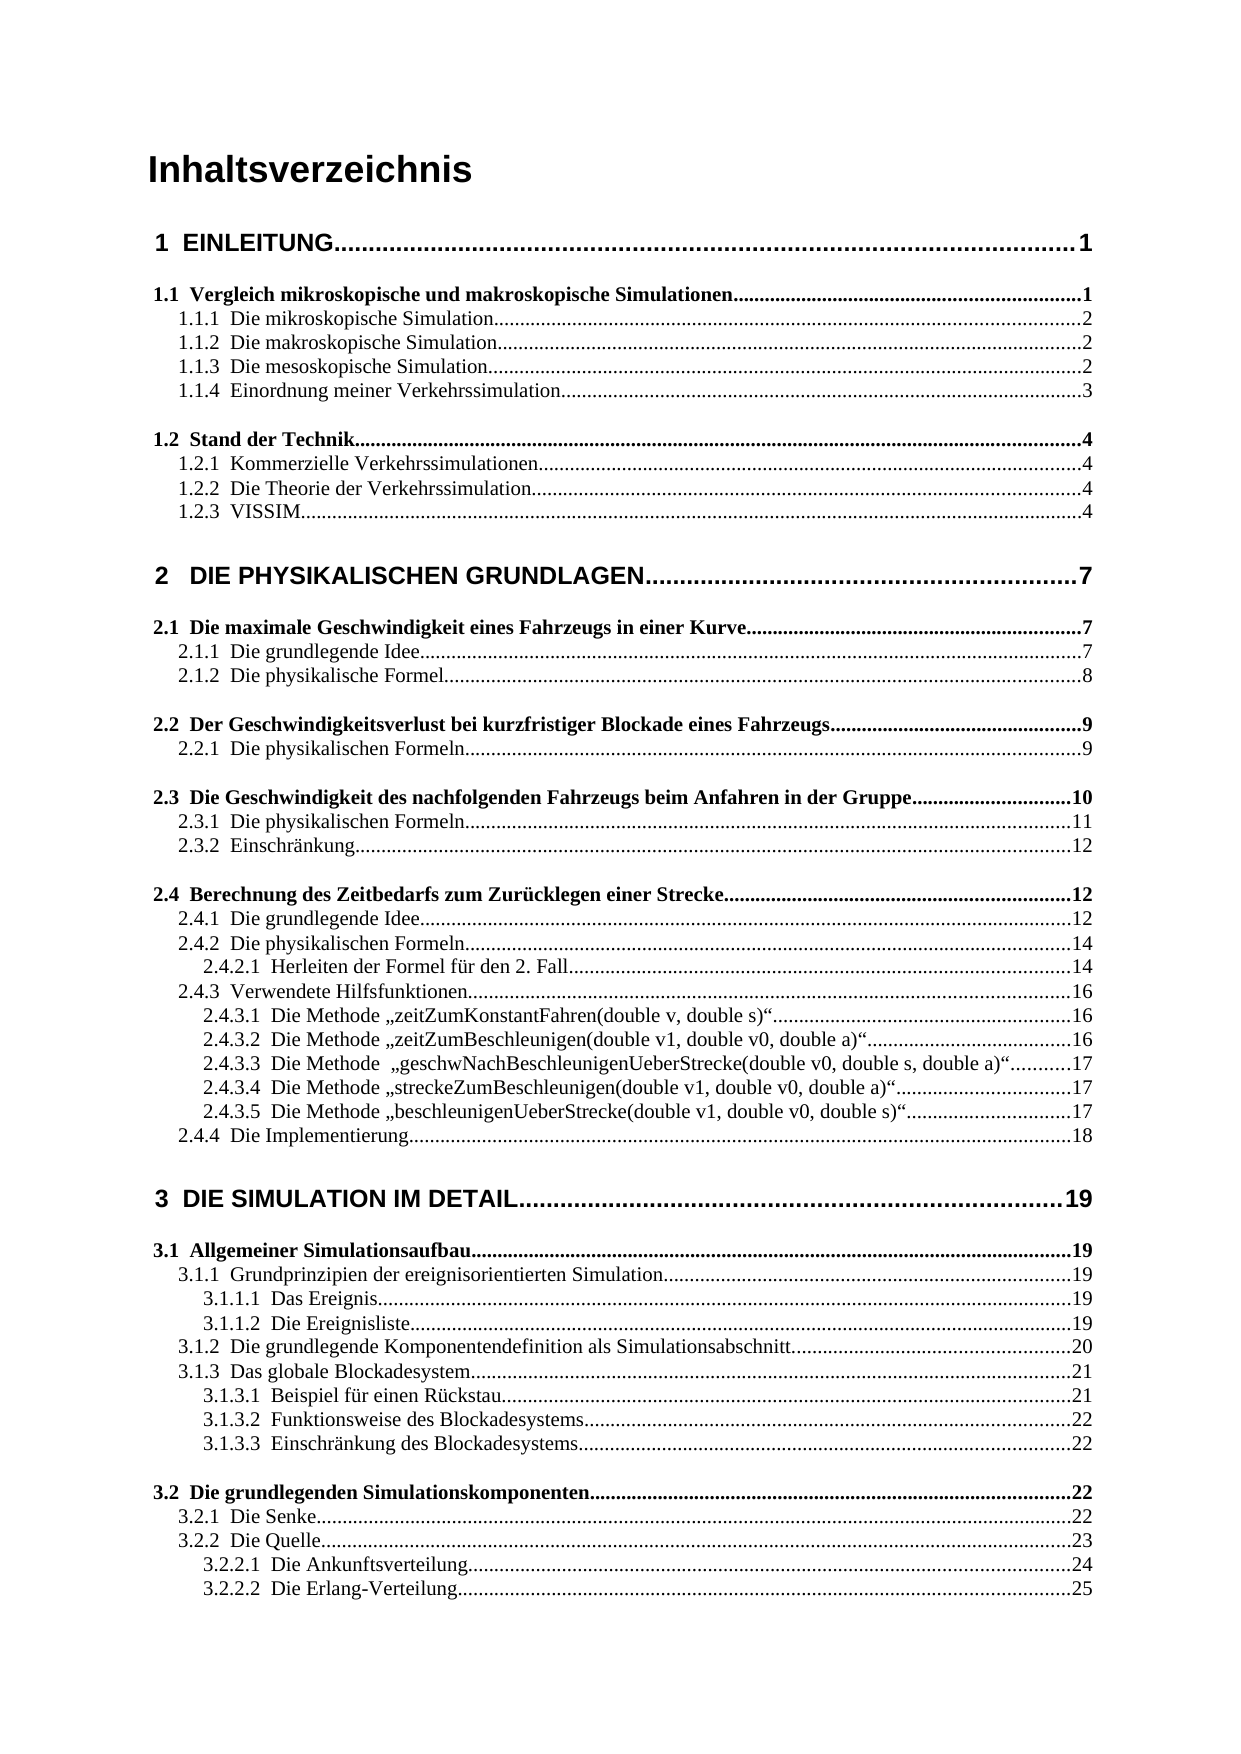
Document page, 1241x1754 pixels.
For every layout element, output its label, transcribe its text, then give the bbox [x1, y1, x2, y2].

text 3.1.1 Grundprinzipien der ereignisorientierten Simulation 19 [173, 1262, 1092, 1286]
text 2.4 Berechnung des Zeitbedarfs zum Zurücklegen einer Strecke 12 [148, 882, 1092, 906]
text 1.1.4 Einordnung meiner Verkehrssimulation 3 [173, 378, 1092, 402]
text 1.2.2 Die Theorie der Verkehrssimulation 4 [173, 475, 1092, 499]
text 2.2.1 Die physikalischen Formeln 9 [173, 736, 1092, 760]
text 1.2.1 Kommerzielle Verkehrssimulationen 4 [173, 451, 1092, 475]
text 2.4.3.4 Die Methode „streckeZumBeschleunigen(double v1, double v0, double a)“ 17 [198, 1075, 1092, 1099]
text Inhaltsverzeichnis [148, 148, 1092, 191]
text 3.2.2.1 Die Ankunftsverteilung 24 [198, 1552, 1092, 1576]
text 3.1.1.2 Die Ereignisliste 19 [198, 1310, 1092, 1334]
text 2.2 Der Geschwindigkeitsverlust bei kurzfristiger Blockade eines Fahrzeugs 9 [148, 712, 1092, 736]
text 3 Die Simulation im Detail 19 [148, 1184, 1092, 1213]
text 2.3.1 Die physikalischen Formeln 11 [173, 809, 1092, 833]
text 2.4.2 Die physikalischen Formeln 14 [173, 930, 1092, 954]
text 1 Einleitung 1 [148, 228, 1092, 257]
text 3.2.2 Die Quelle 23 [173, 1528, 1092, 1552]
text 2.4.3.5 Die Methode „beschleunigenUeberStrecke(double v1, double v0, double s)“ 17 [198, 1099, 1092, 1123]
text 2.4.1 Die grundlegende Idee 12 [173, 906, 1092, 930]
text 3.1.1.1 Das Ereignis 19 [198, 1286, 1092, 1310]
text 2.4.3.1 Die Methode „zeitZumKonstantFahren(double v, double s)“ 16 [198, 1003, 1092, 1027]
text 1.1.1 Die mikroskopische Simulation 2 [173, 306, 1092, 330]
text 3.1.3 Das globale Blockadesystem 21 [173, 1358, 1092, 1383]
text 2.4.2.1 Herleiten der Formel für den 2. Fall 14 [198, 954, 1092, 978]
text 2.1 Die maximale Geschwindigkeit eines Fahrzeugs in einer Kurve 7 [148, 615, 1092, 639]
text 2.4.3.2 Die Methode „zeitZumBeschleunigen(double v1, double v0, double a)“ 16 [198, 1027, 1092, 1051]
text 2.3.2 Einschränkung 12 [173, 833, 1092, 857]
text 1.1.2 Die makroskopische Simulation 2 [173, 330, 1092, 354]
text 3.1 Allgemeiner Simulationsaufbau 19 [148, 1238, 1092, 1262]
text 2.4.4 Die Implementierung 18 [173, 1123, 1092, 1147]
text 3.1.3.1 Beispiel für einen Rückstau 21 [198, 1383, 1092, 1407]
text 2.4.3 Verwendete Hilfsfunktionen 16 [173, 978, 1092, 1003]
text 1.1.3 Die mesoskopische Simulation 2 [173, 354, 1092, 378]
text 1.2.3 VISSIM 4 [173, 499, 1092, 523]
text 3.1.3.2 Funktionsweise des Blockadesystems 22 [198, 1407, 1092, 1431]
text 3.2 Die grundlegenden Simulationskomponenten 22 [148, 1480, 1092, 1504]
text 3.1.3.3 Einschränkung des Blockadesystems 22 [198, 1431, 1092, 1455]
text 2.1.1 Die grundlegende Idee 7 [173, 639, 1092, 663]
text 2.4.3.3 Die Methode „geschwNachBeschleunigenUeberStrecke(double v0, double s, double a)“ 17 [198, 1051, 1092, 1075]
text 3.2.1 Die Senke 22 [173, 1504, 1092, 1528]
text 1.2 Stand der Technik 4 [148, 427, 1092, 451]
text 3.1.2 Die grundlegende Komponentendefinition als Simulationsabschnitt. 20 [173, 1334, 1092, 1358]
text 2 Die physikalischen Grundlagen 7 [148, 561, 1092, 590]
text 2.1.2 Die physikalische Formel 8 [173, 663, 1092, 687]
text 2.3 Die Geschwindigkeit des nachfolgenden Fahrzeugs beim Anfahren in der Gruppe 10 [148, 785, 1092, 809]
text 3.2.2.2 Die Erlang-Verteilung 25 [198, 1576, 1092, 1600]
text 1.1 Vergleich mikroskopische und makroskopische Simulationen 1 [148, 282, 1092, 306]
